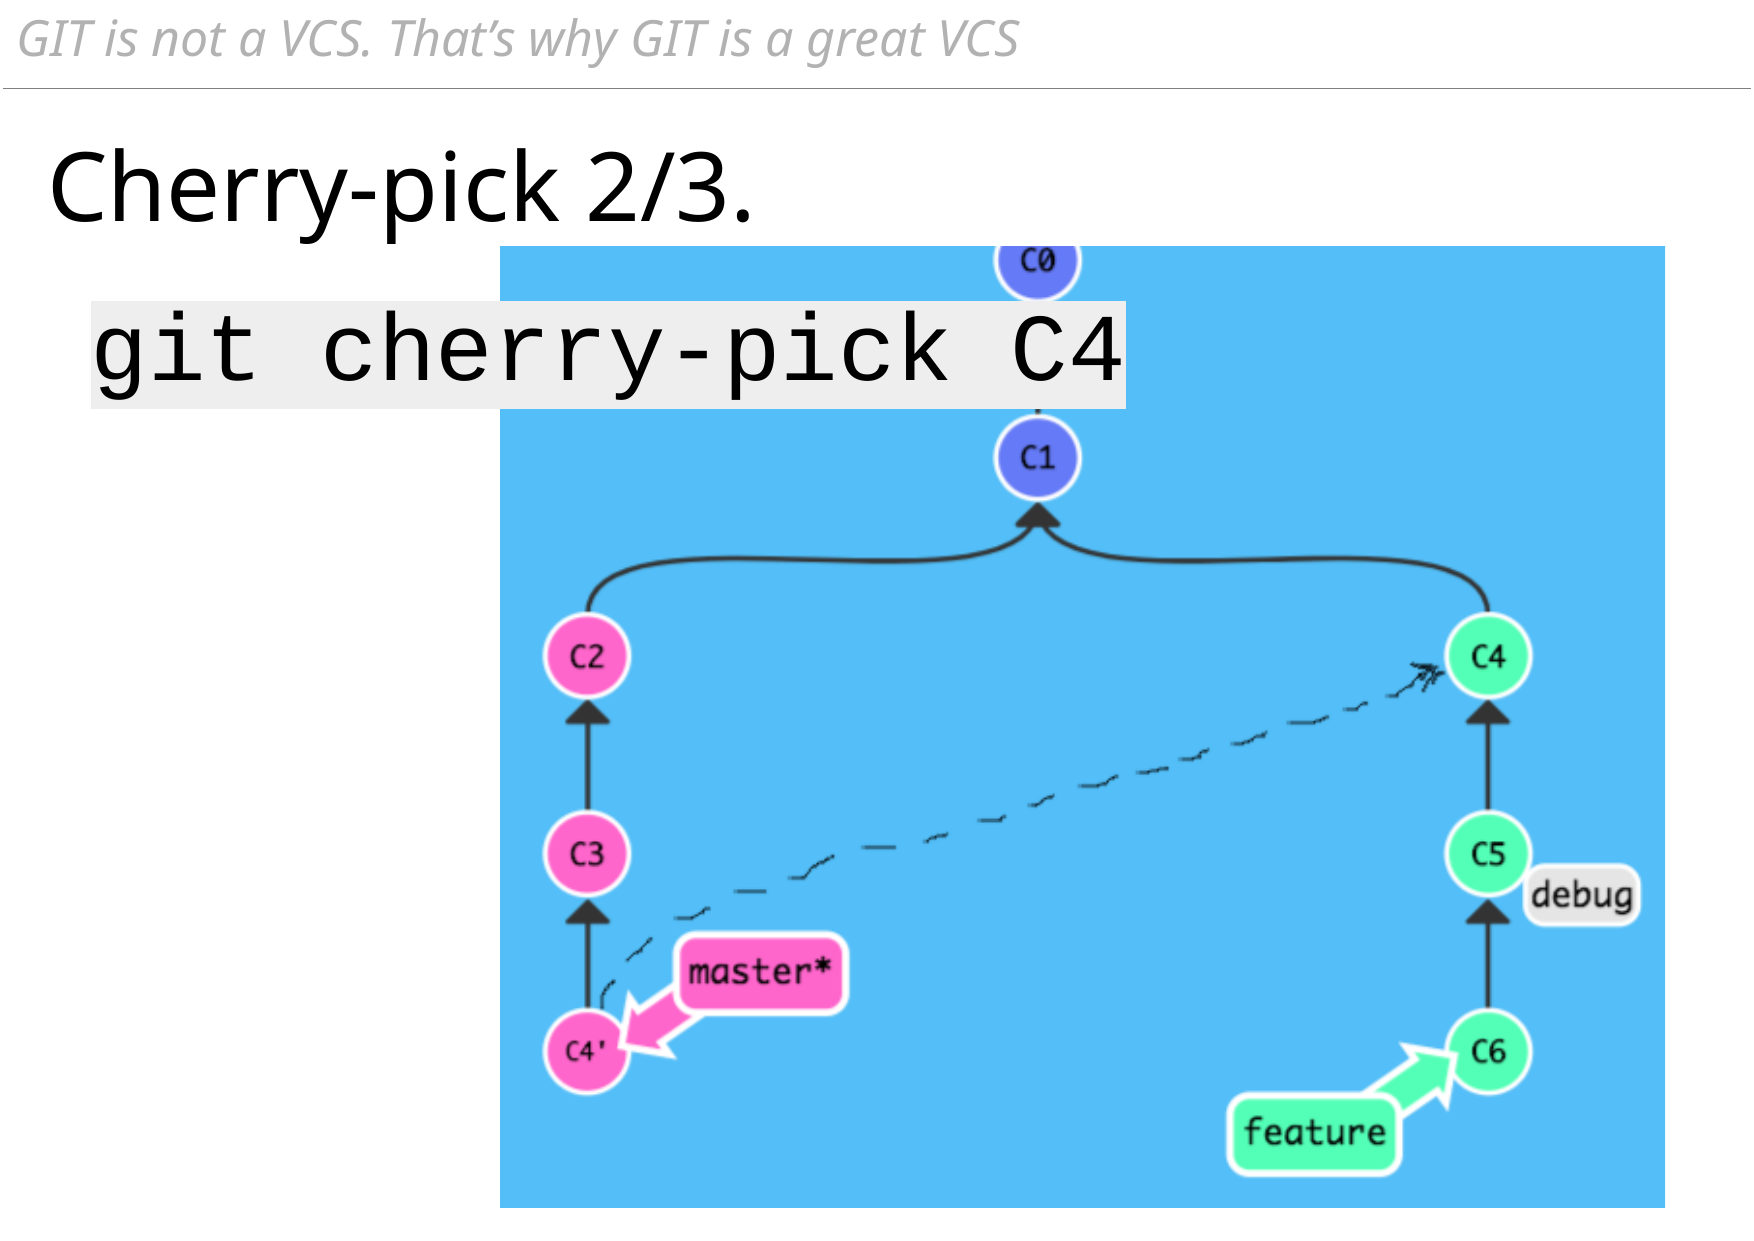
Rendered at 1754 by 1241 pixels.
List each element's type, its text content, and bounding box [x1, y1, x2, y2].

picture [500, 246, 1666, 1208]
text git cherry-pick C4 [1666, 301, 1751, 409]
text git cherry-pick C4 [3, 301, 500, 409]
text Cherry-pick 2/3. [3, 118, 1751, 249]
